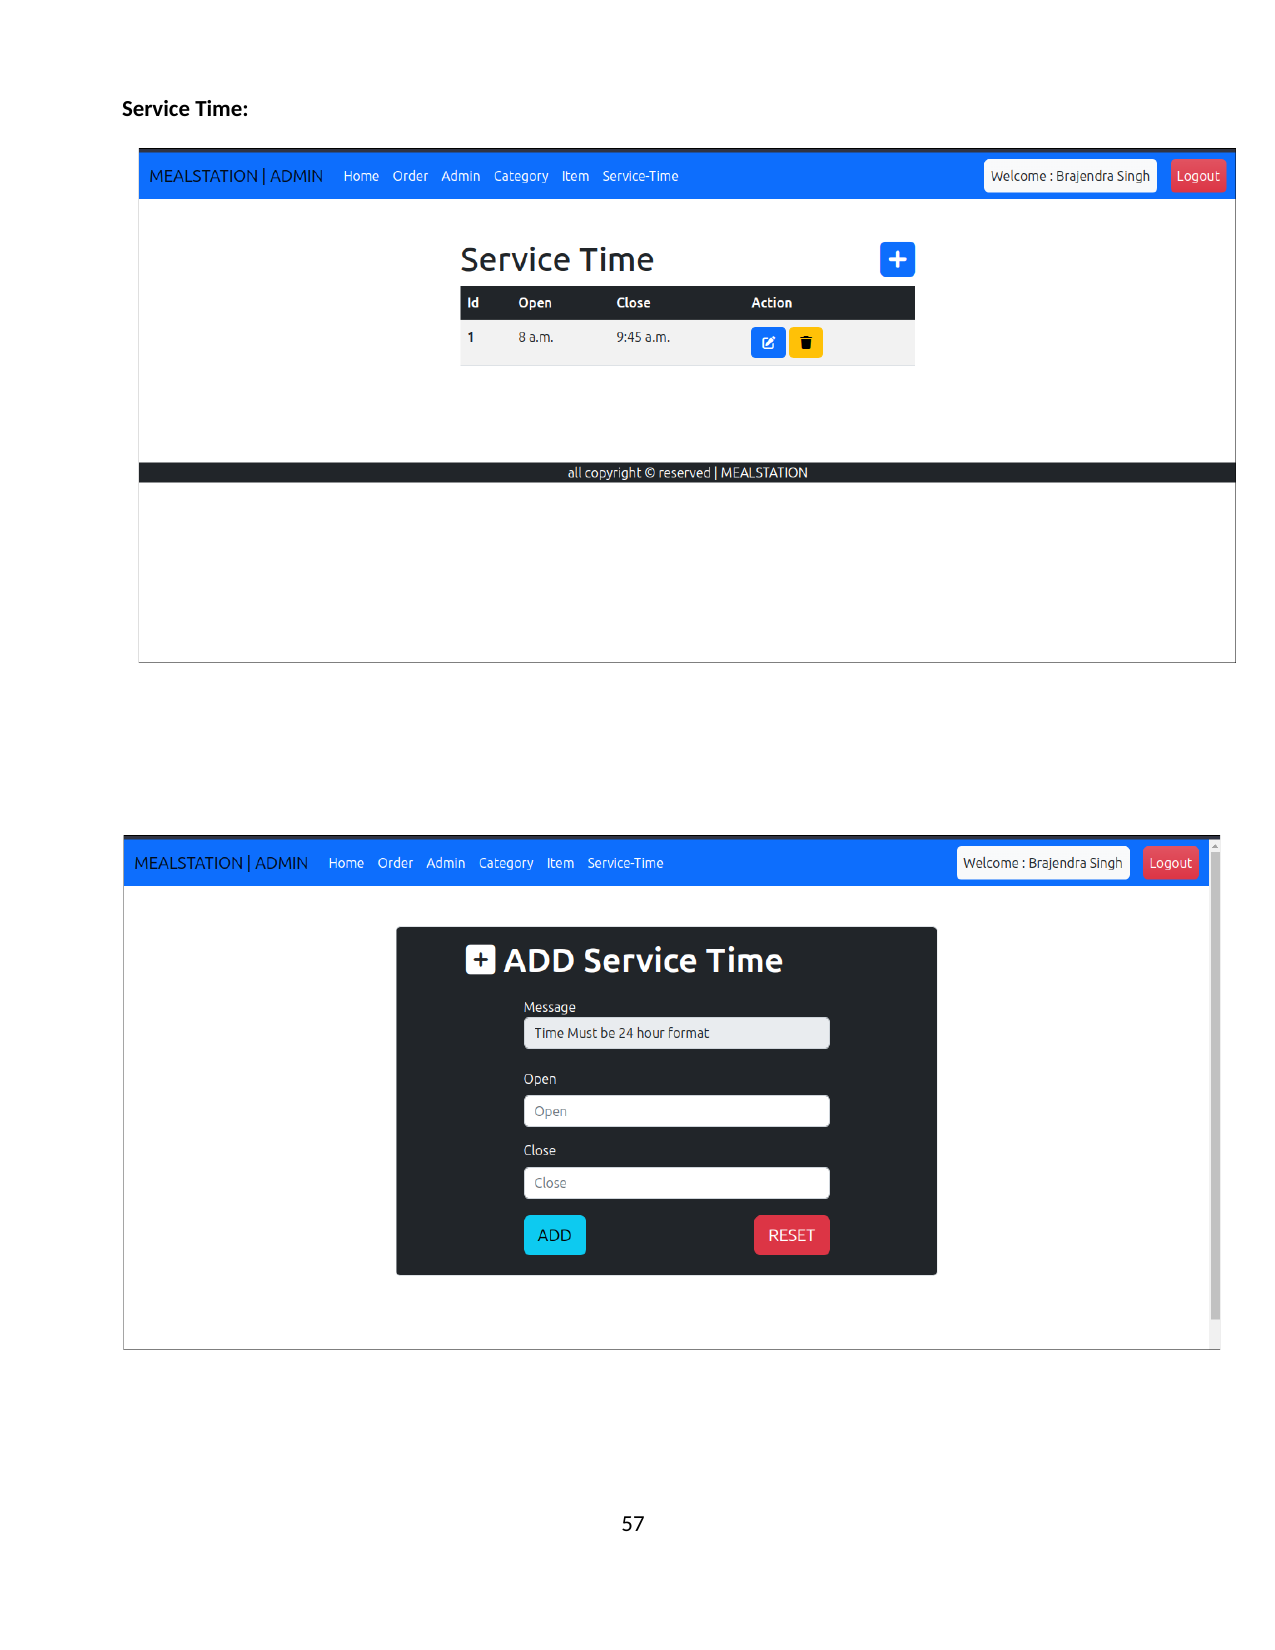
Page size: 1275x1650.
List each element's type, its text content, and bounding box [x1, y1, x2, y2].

picture [138, 148, 1236, 663]
picture [123, 835, 1221, 1350]
text Service Time: [122, 94, 1219, 122]
